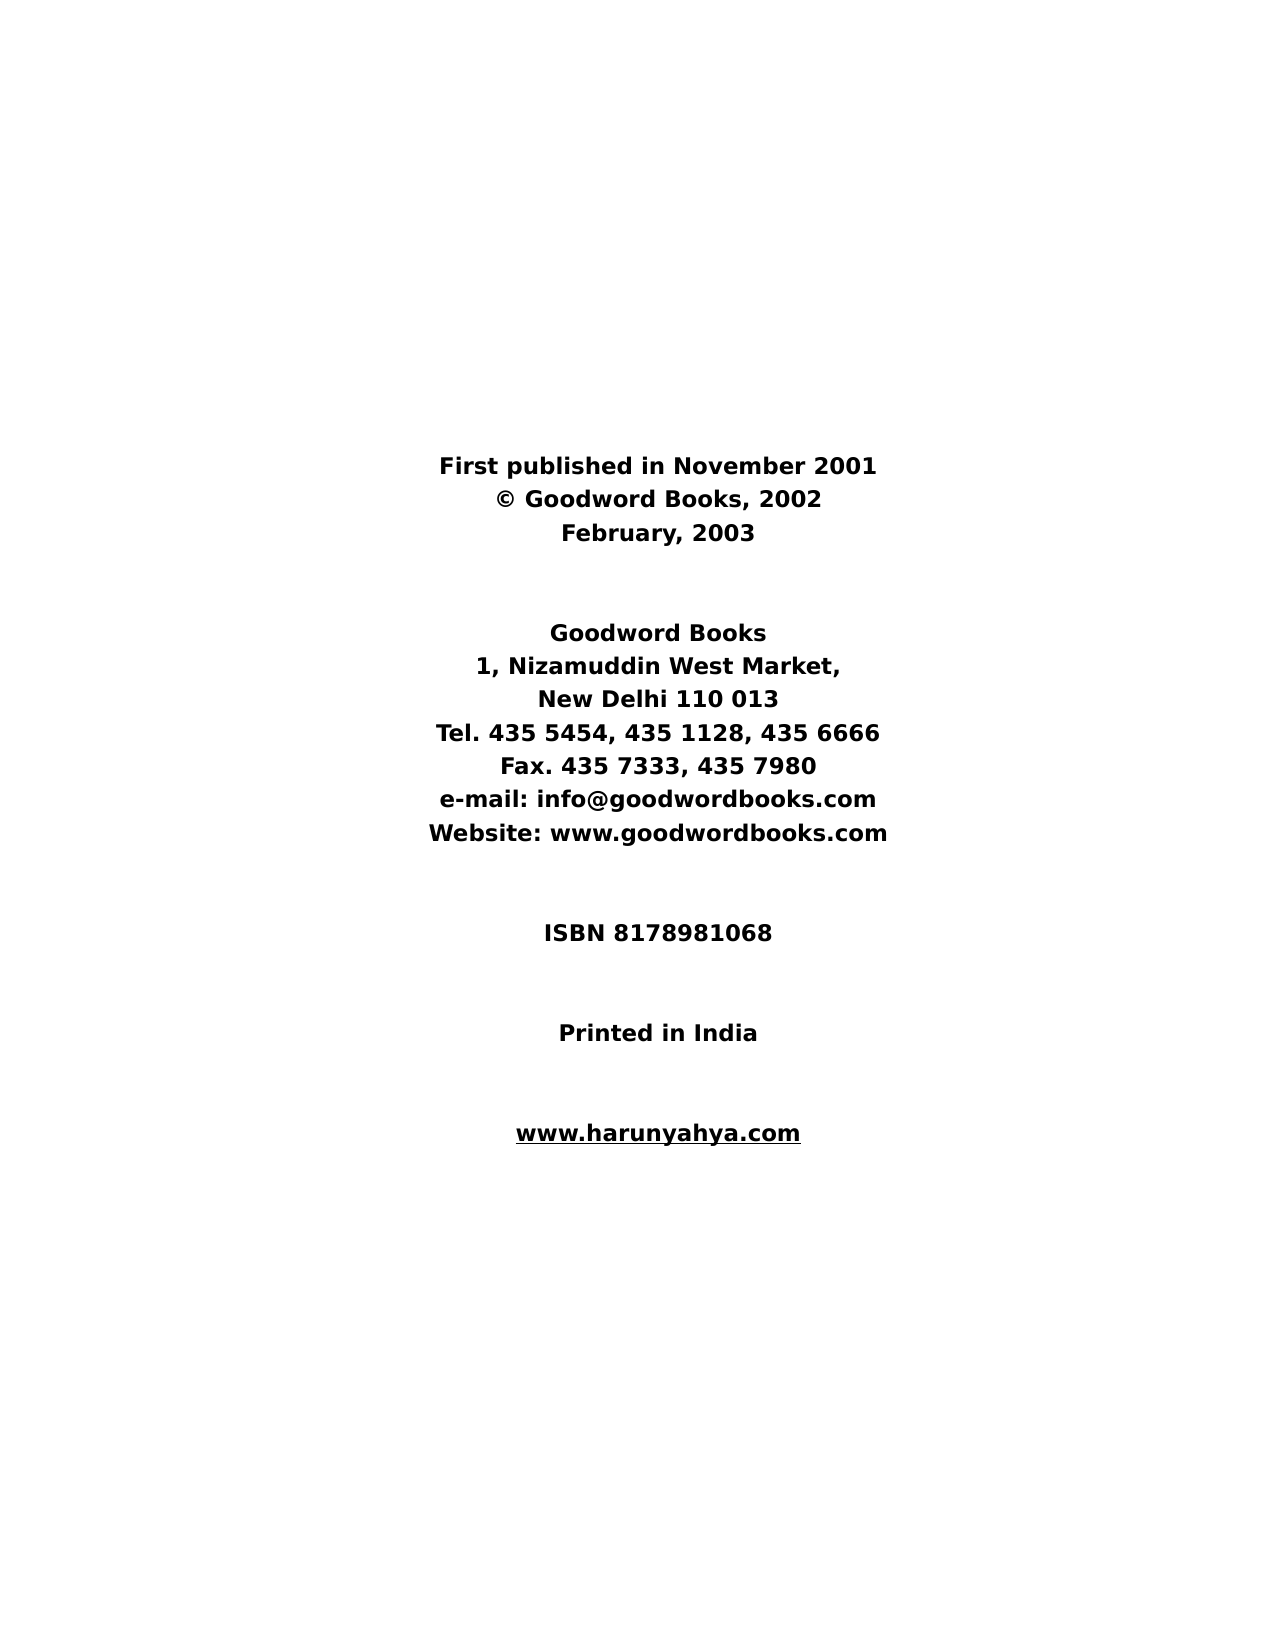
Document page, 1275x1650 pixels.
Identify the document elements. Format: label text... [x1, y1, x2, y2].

text Website: www.goodwordbooks.com [112, 814, 1145, 848]
text e-mail: info@goodwordbooks.com [112, 781, 1145, 814]
text 1, Nizamuddin West Market, [112, 648, 1145, 681]
text New Delhi 110 013 [112, 681, 1145, 714]
text Tel. 435 5454, 435 1128, 435 6666 [112, 714, 1145, 748]
text February, 2003 [112, 514, 1145, 548]
text © Goodword Books, 2002 [112, 481, 1145, 514]
text Goodword Books [112, 614, 1145, 648]
text First published in November 2001 [112, 448, 1145, 481]
text Printed in India [112, 1014, 1145, 1048]
text Fax. 435 7333, 435 7980 [112, 748, 1145, 781]
text ISBN 8178981068 [112, 914, 1145, 948]
text www.harunyahya.com [112, 1114, 1145, 1148]
